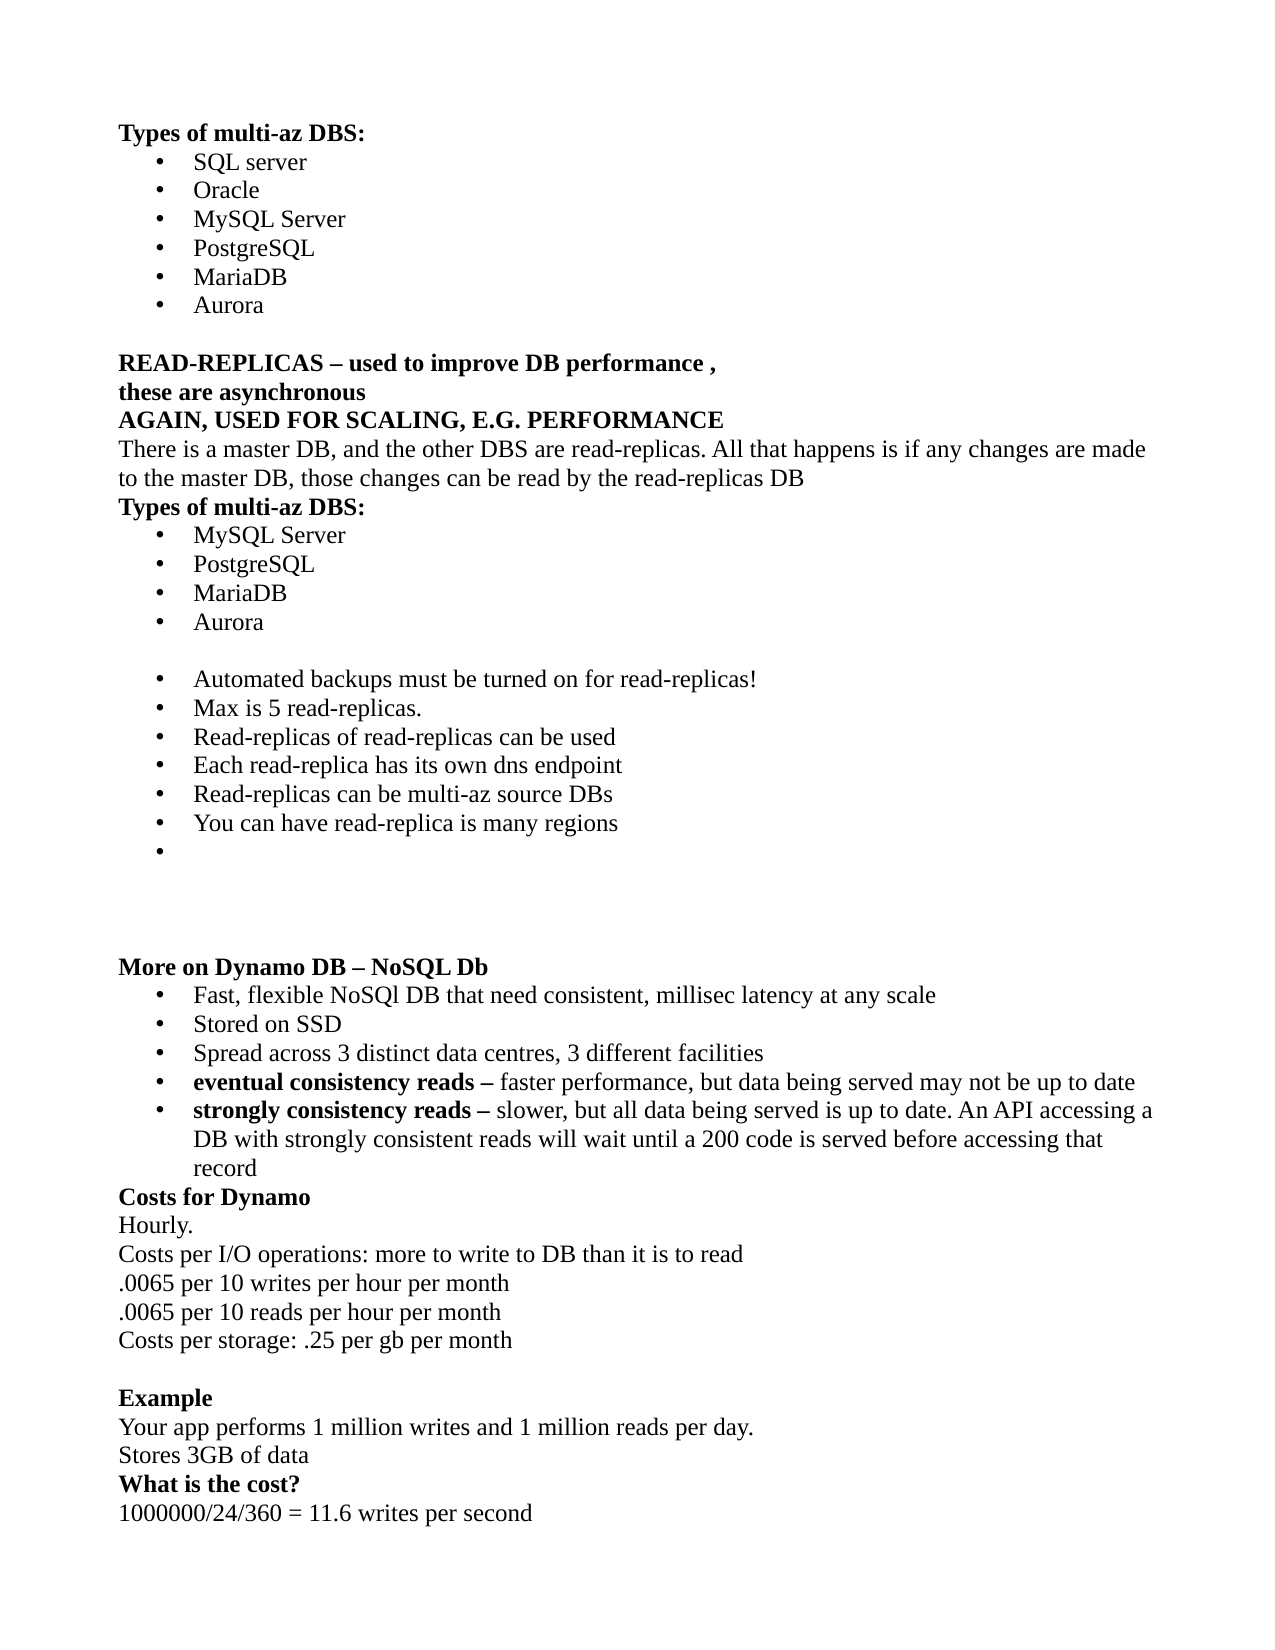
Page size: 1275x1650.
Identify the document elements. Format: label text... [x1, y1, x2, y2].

text AGAIN, USED FOR SCALING, E.G. PERFORMANCE [118, 406, 1157, 434]
text Costs for Dynamo [118, 1182, 1157, 1211]
text Example [118, 1383, 1157, 1412]
list Aurora [156, 291, 1157, 319]
list MariaDB [156, 262, 1157, 291]
list You can have read-replica is many regions [156, 808, 1157, 837]
list MySQL Server [156, 521, 1157, 549]
list Automated backups must be turned on for read-replicas! [156, 664, 1157, 693]
text READ-REPLICAS – used to improve DB performance , [118, 348, 1157, 377]
list SQL server [156, 147, 1157, 176]
list Oracle [156, 176, 1157, 204]
text Stores 3GB of data [118, 1441, 1157, 1469]
list Read-replicas can be multi-az source DBs [156, 779, 1157, 808]
text There is a master DB, and the other DBS are read-replicas. All that happens is if any changes are made to the master DB, those changes can be read by the read-replicas DB [118, 434, 1157, 492]
list Aurora [156, 607, 1157, 636]
text More on Dynamo DB – NoSQL Db [118, 952, 1157, 981]
text these are asynchronous [118, 377, 1157, 406]
text Your app performs 1 million writes and 1 million reads per day. [118, 1412, 1157, 1441]
text What is the cost? [118, 1469, 1157, 1498]
list Max is 5 read-replicas. [156, 693, 1157, 722]
list PostgreSQL [156, 233, 1157, 262]
text 1000000/24/360 = 11.6 writes per second [118, 1498, 1157, 1527]
list Fast, flexible NoSQl DB that need consistent, millisec latency at any scale [156, 981, 1157, 1009]
text Costs per I/O operations: more to write to DB than it is to read [118, 1239, 1157, 1268]
list MySQL Server [156, 204, 1157, 233]
text .0065 per 10 reads per hour per month [118, 1297, 1157, 1326]
text Hourly. [118, 1211, 1157, 1239]
list MariaDB [156, 578, 1157, 607]
list strongly consistency reads – slower, but all data being served is up to date. An API accessing a DB with strongly consistent reads will wait until a 200 code is served before accessing that record [156, 1096, 1157, 1182]
list Spread across 3 distinct data centres, 3 different facilities [156, 1038, 1157, 1067]
text .0065 per 10 writes per hour per month [118, 1268, 1157, 1297]
list eventual consistency reads – faster performance, but data being served may not be up to date [156, 1067, 1157, 1096]
text Types of multi-az DBS: [118, 492, 1157, 521]
text Costs per storage: .25 per gb per month [118, 1326, 1157, 1354]
list Stored on SSD [156, 1009, 1157, 1038]
list Each read-replica has its own dns endpoint [156, 751, 1157, 779]
text Types of multi-az DBS: [118, 118, 1157, 147]
list PostgreSQL [156, 549, 1157, 578]
list Read-replicas of read-replicas can be used [156, 722, 1157, 751]
